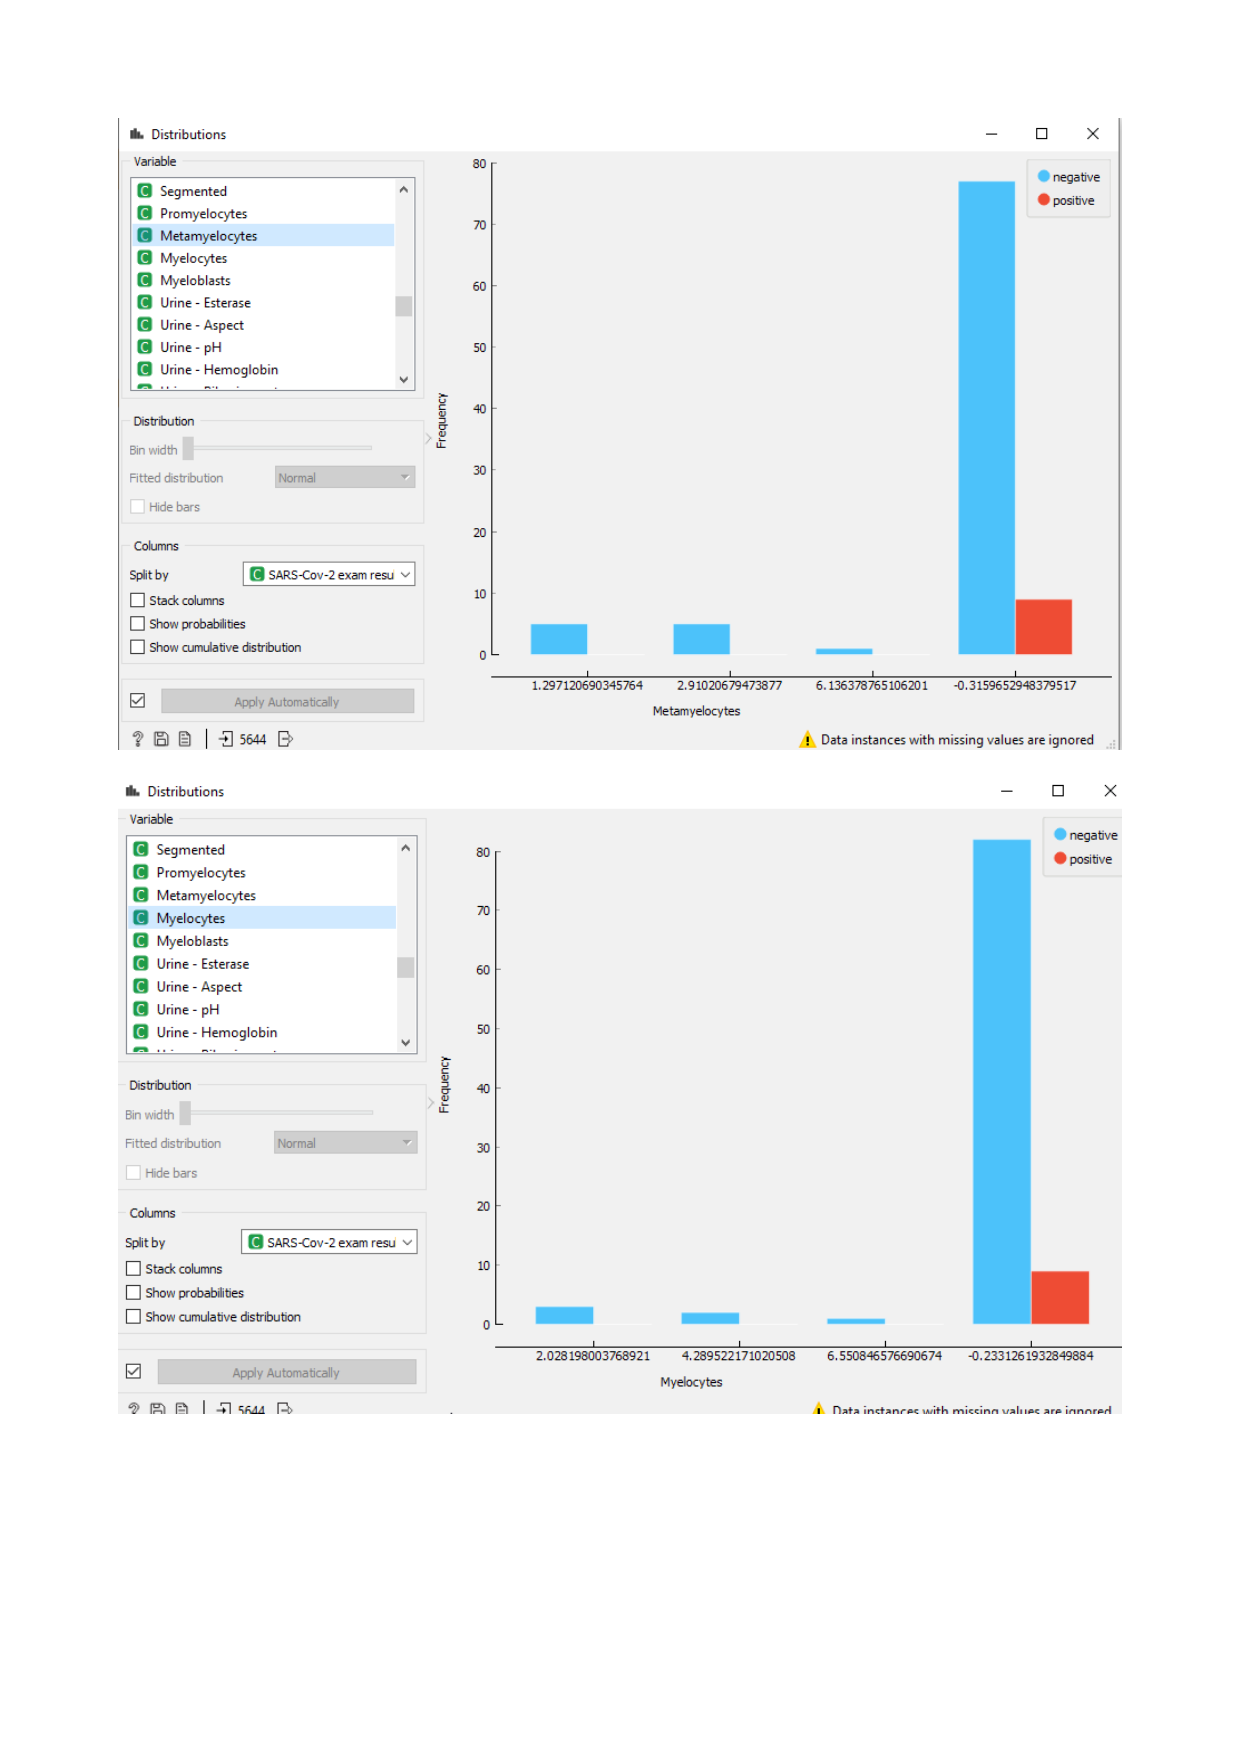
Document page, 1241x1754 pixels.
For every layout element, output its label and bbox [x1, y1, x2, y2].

picture [118, 777, 1122, 1414]
picture [118, 118, 1122, 750]
